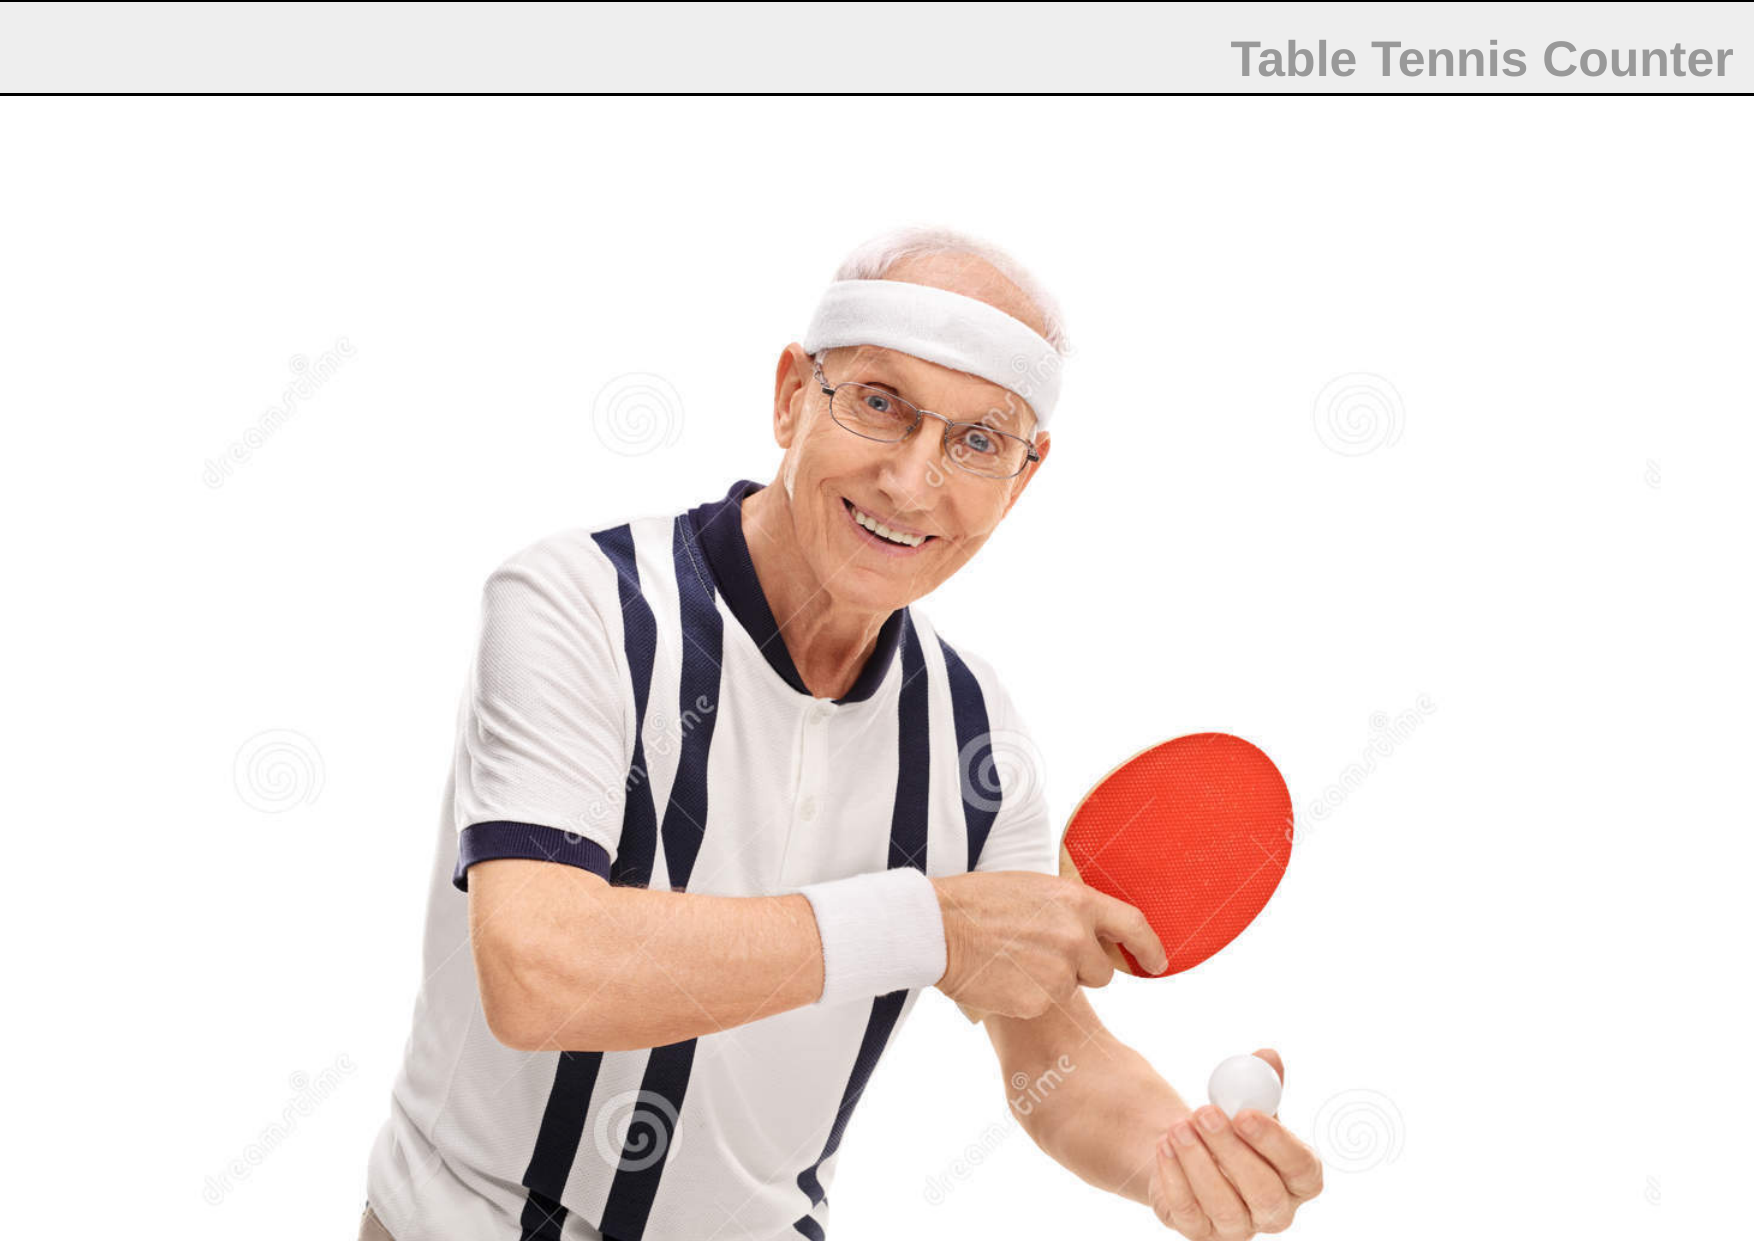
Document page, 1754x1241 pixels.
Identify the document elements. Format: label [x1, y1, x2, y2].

picture [99, 210, 1661, 1241]
